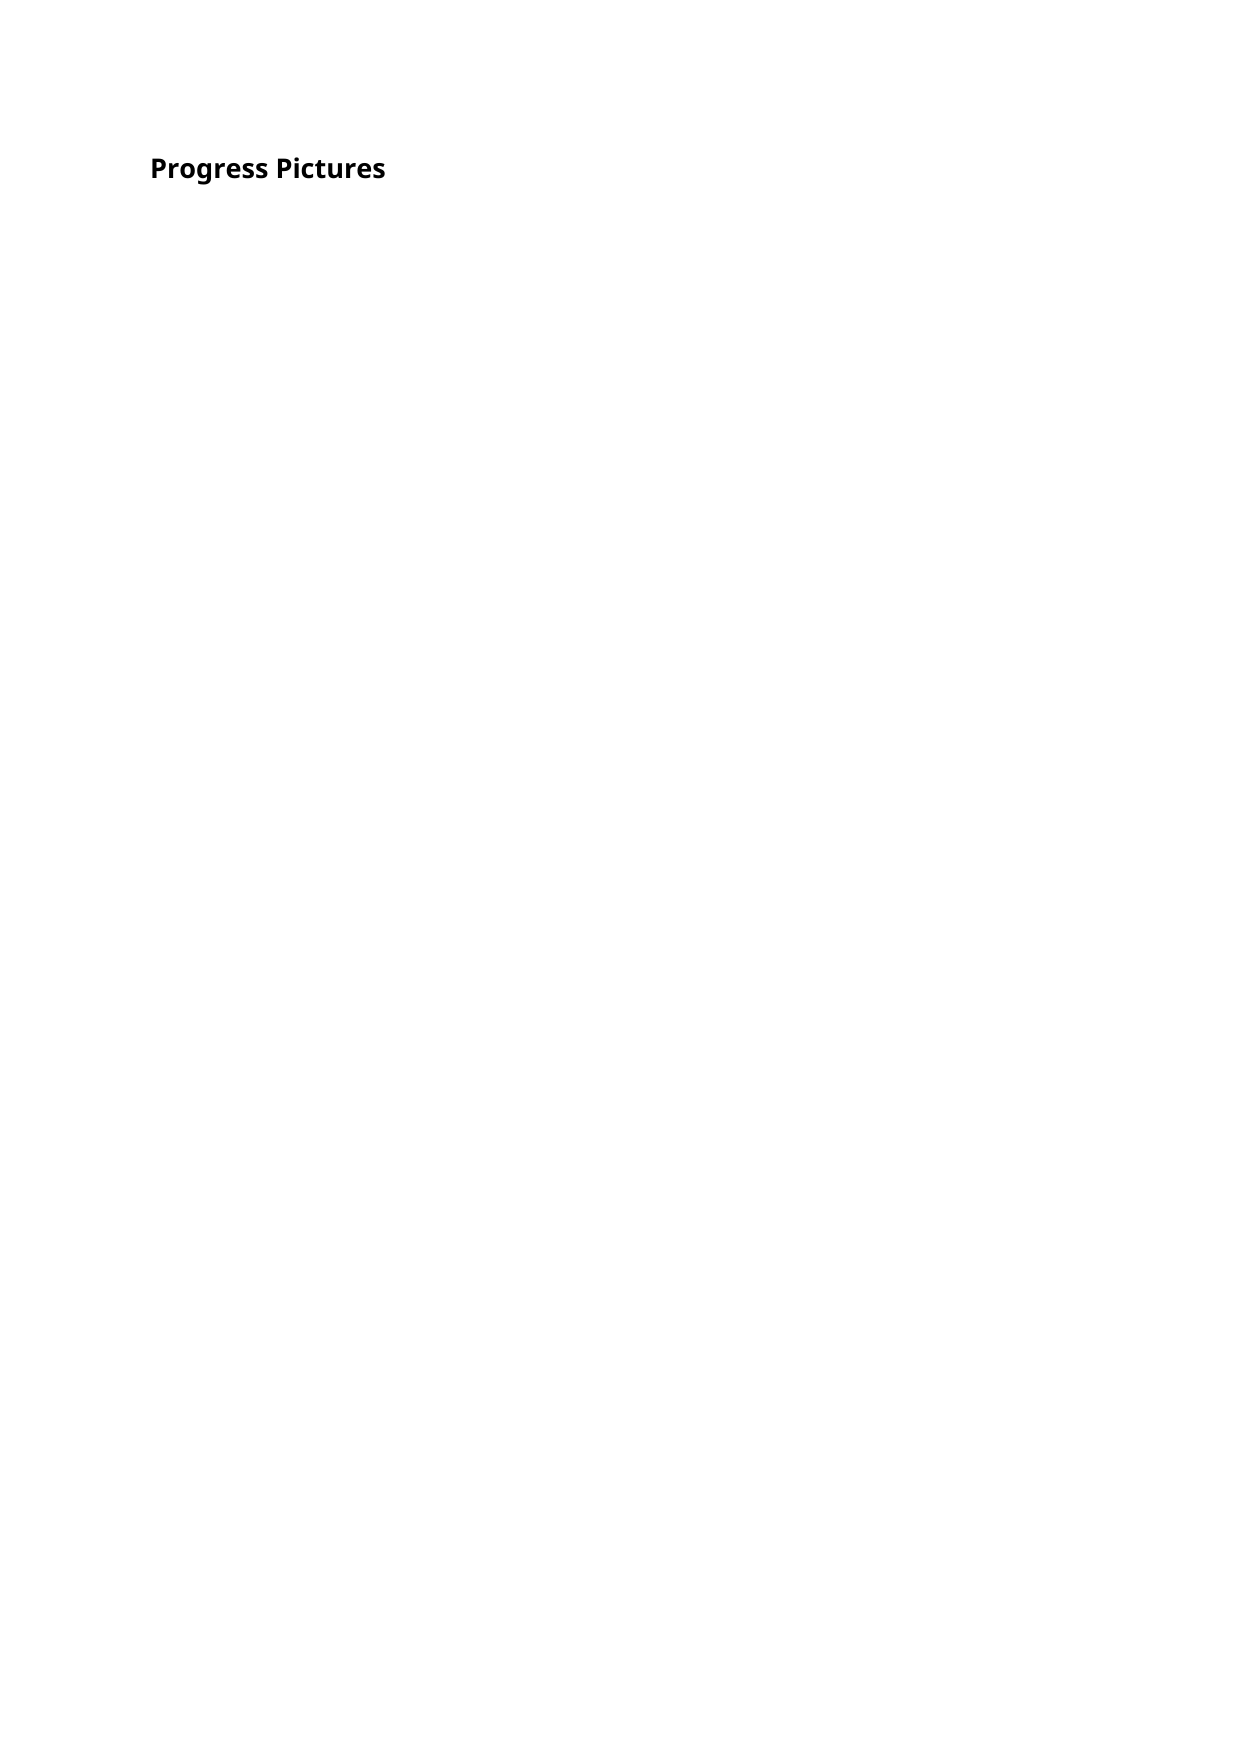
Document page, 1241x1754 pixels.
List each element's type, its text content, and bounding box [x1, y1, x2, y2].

subtitle Progress Pictures [150, 150, 1090, 187]
